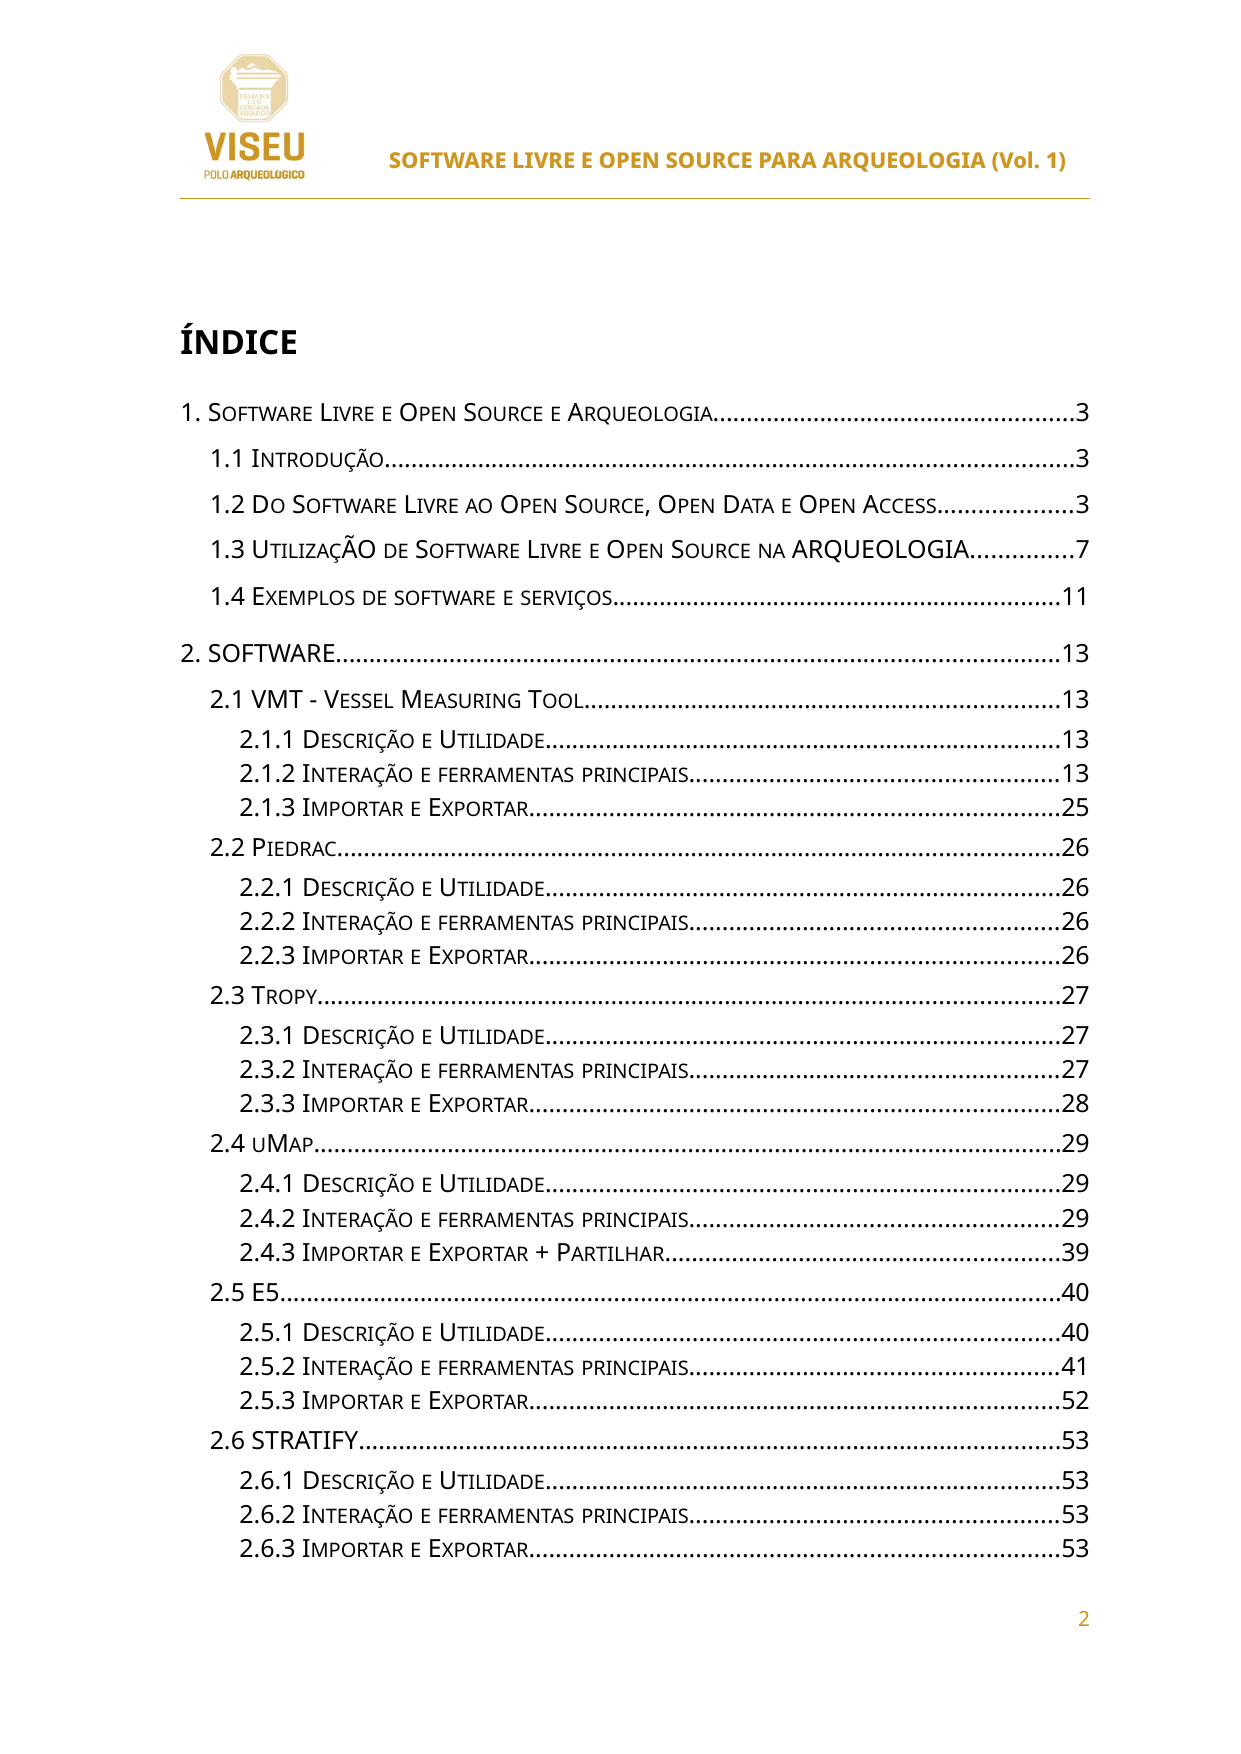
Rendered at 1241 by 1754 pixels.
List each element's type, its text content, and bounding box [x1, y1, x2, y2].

text 2.5.1 Descrição e Utilidade 40 [239, 1314, 1090, 1348]
text 2.6.3 Importar e Exportar 53 [239, 1531, 1090, 1564]
text 2.2.3 Importar e Exportar 26 [239, 938, 1090, 972]
subtitle Índice [180, 319, 1090, 364]
text 2.1.1 Descrição e Utilidade 13 [239, 722, 1090, 756]
text 2.4.2 Interação e ferramentas principais 29 [239, 1200, 1090, 1234]
text 2.2.1 Descrição e Utilidade 26 [239, 870, 1090, 904]
text 2.4.3 Importar e Exportar + Partilhar 39 [239, 1234, 1090, 1268]
text 2.3 Tropy 27 [209, 978, 1090, 1012]
text 2.1.2 Interação e ferramentas principais 13 [239, 756, 1090, 790]
text 1. Software Livre e Open Source e Arqueologia 3 [180, 394, 1090, 428]
text 1.4 Exemplos de software e serviços. 11 [209, 578, 1090, 612]
text 2.3.2 Interação e ferramentas principais 27 [239, 1052, 1090, 1086]
text 2.6.1 Descrição e Utilidade 53 [239, 1462, 1090, 1496]
text 2.2.2 Interação e ferramentas principais 26 [239, 904, 1090, 938]
text 2.3.1 Descrição e Utilidade 27 [239, 1018, 1090, 1052]
text 1.3 UtilizaçÃO de Software Livre e Open Source na ARQUEOLOGIA 7 [209, 532, 1090, 566]
text 1.2 Do Software Livre ao Open Source, Open Data e Open Access. 3 [209, 486, 1090, 520]
text 1.1 Introdução 3 [209, 440, 1090, 474]
text 2.6.2 Interação e ferramentas principais 53 [239, 1496, 1090, 1531]
text 2.6 STRATIFY 53 [209, 1422, 1090, 1456]
text 2.4 uMap 29 [209, 1126, 1090, 1160]
text 2.1.3 Importar e Exportar 25 [239, 790, 1090, 824]
text 2.4.1 Descrição e Utilidade 29 [239, 1166, 1090, 1200]
text 2.3.3 Importar e Exportar 28 [239, 1086, 1090, 1120]
text 2. SOFTWARE 13 [180, 636, 1090, 670]
text 2.5.2 Interação e ferramentas principais 41 [239, 1348, 1090, 1382]
text 2.5.3 Importar e Exportar 52 [239, 1382, 1090, 1416]
text 2.5 E5 40 [209, 1274, 1090, 1308]
text 2.1 VMT - Vessel Measuring Tool 13 [209, 682, 1090, 716]
text 2.2 Piedrac 26 [209, 830, 1090, 864]
